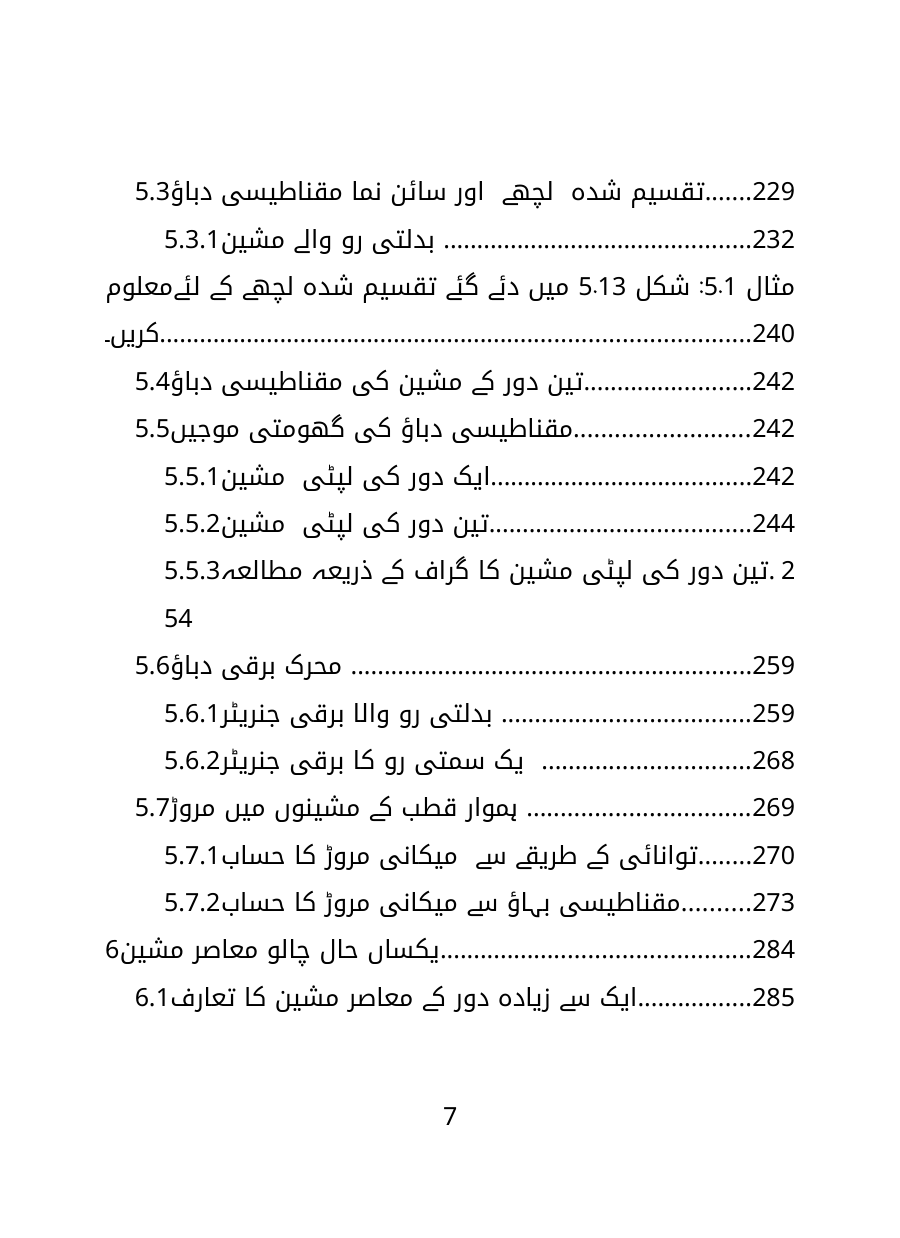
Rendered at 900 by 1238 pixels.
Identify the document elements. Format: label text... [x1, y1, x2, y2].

text 5.7.1توانائی کے طریقے سے میکانی مروڑ کا حساب 270 [164, 832, 795, 879]
text 6یکساں حال چالو معاصر مشین 284 [105, 927, 795, 974]
text 5.7.2مقناطیسی بہاؤ سے میکانی مروڑ کا حساب 273 [164, 879, 795, 927]
text 5.5.1ایک دور کی لپٹی مشین 242 [164, 453, 795, 500]
text 5.3تقسیم شدہ لچھے اور سائن نما مقناطیسی دباؤ 229 [134, 168, 795, 216]
text 5.6محرک برقی دباؤ 259 [134, 642, 795, 690]
text 5.5.3تین دور کی لپٹی مشین کا گراف کے ذریعہ مطالعہ 254 [164, 548, 795, 642]
text 5.3.1بدلتی رو والے مشین 232 [164, 216, 795, 263]
text 5.6.1بدلتی رو والا برقی جنریٹر 259 [164, 690, 795, 737]
text مثال 5.1: شکل 5.13 میں دئے گئے تقسیم شدہ لچھے کے لئےمعلوم کریں۔ 240 [105, 263, 795, 358]
text 6.1ایک سے زیادہ دور کے معاصر مشین کا تعارف 285 [134, 974, 795, 1022]
text 5.5.2تین دور کی لپٹی مشین 244 [164, 500, 795, 548]
text 5.7ہموار قطب کے مشینوں میں مروڑ 269 [134, 785, 795, 832]
text 5.4تین دور کے مشین کی مقناطیسی دباؤ 242 [134, 358, 795, 406]
text 5.6.2یک سمتی رو کا برقی جنریٹر 268 [164, 737, 795, 785]
text 5.5مقناطیسی دباؤ کی گھومتی موجیں 242 [134, 406, 795, 453]
